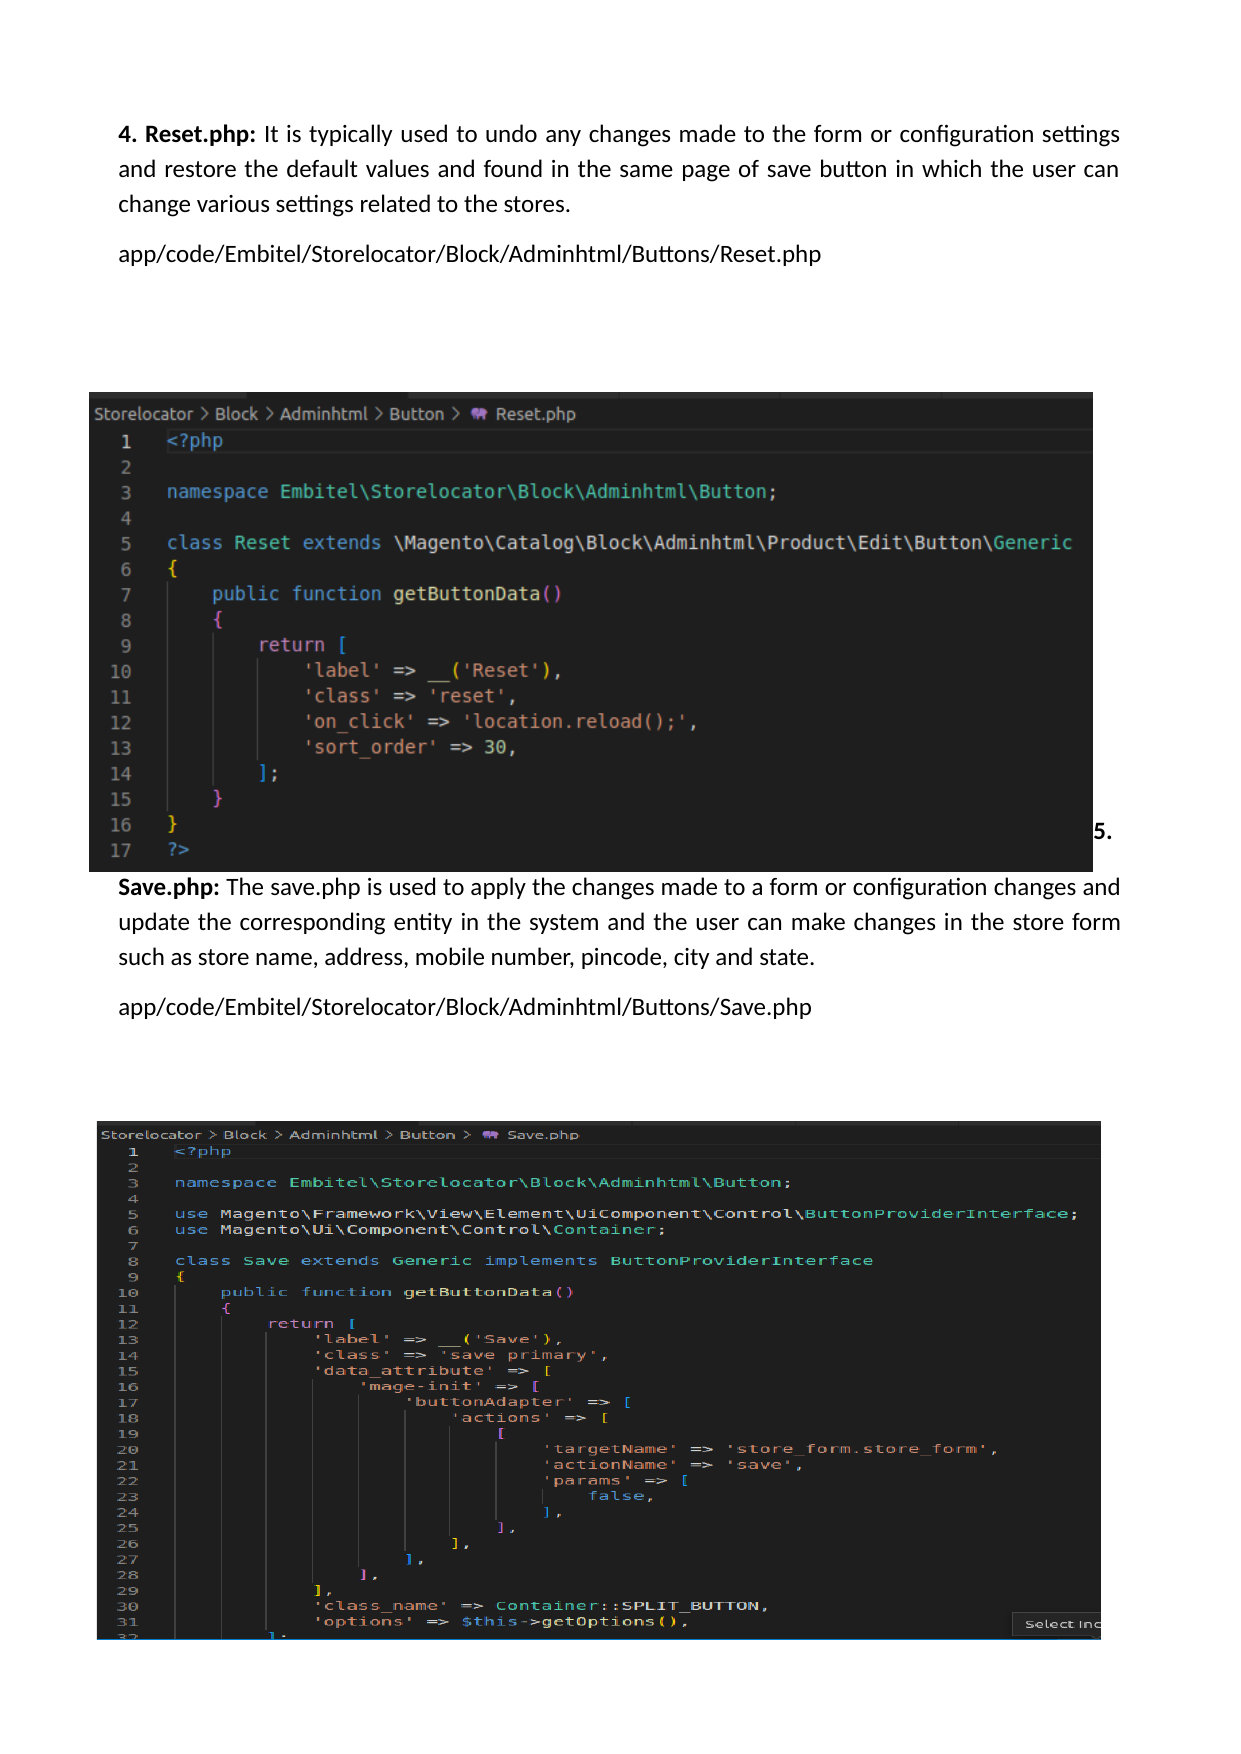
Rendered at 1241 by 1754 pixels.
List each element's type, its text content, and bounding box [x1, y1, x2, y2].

picture [89, 392, 1093, 872]
text app/code/Embitel/Storelocator/Block/Adminhtml/Buttons/Save.php [118, 991, 1122, 1021]
text 5. Save.php: The save.php is used to apply the changes made to a form or configuration changes and update the corresponding entity in the system and the user can make changes in the store form such as store name, address, mobile number, pincode, city and state. [118, 815, 1122, 972]
picture [96, 1121, 1101, 1640]
text app/code/Embitel/Storelocator/Block/Adminhtml/Buttons/Reset.php [118, 238, 1122, 268]
text 4. Reset.php: It is typically used to undo any changes made to the form or configuration settings and restore the default values and found in the same page of save button in which the user can change various settings related to the stores. [118, 118, 1122, 219]
